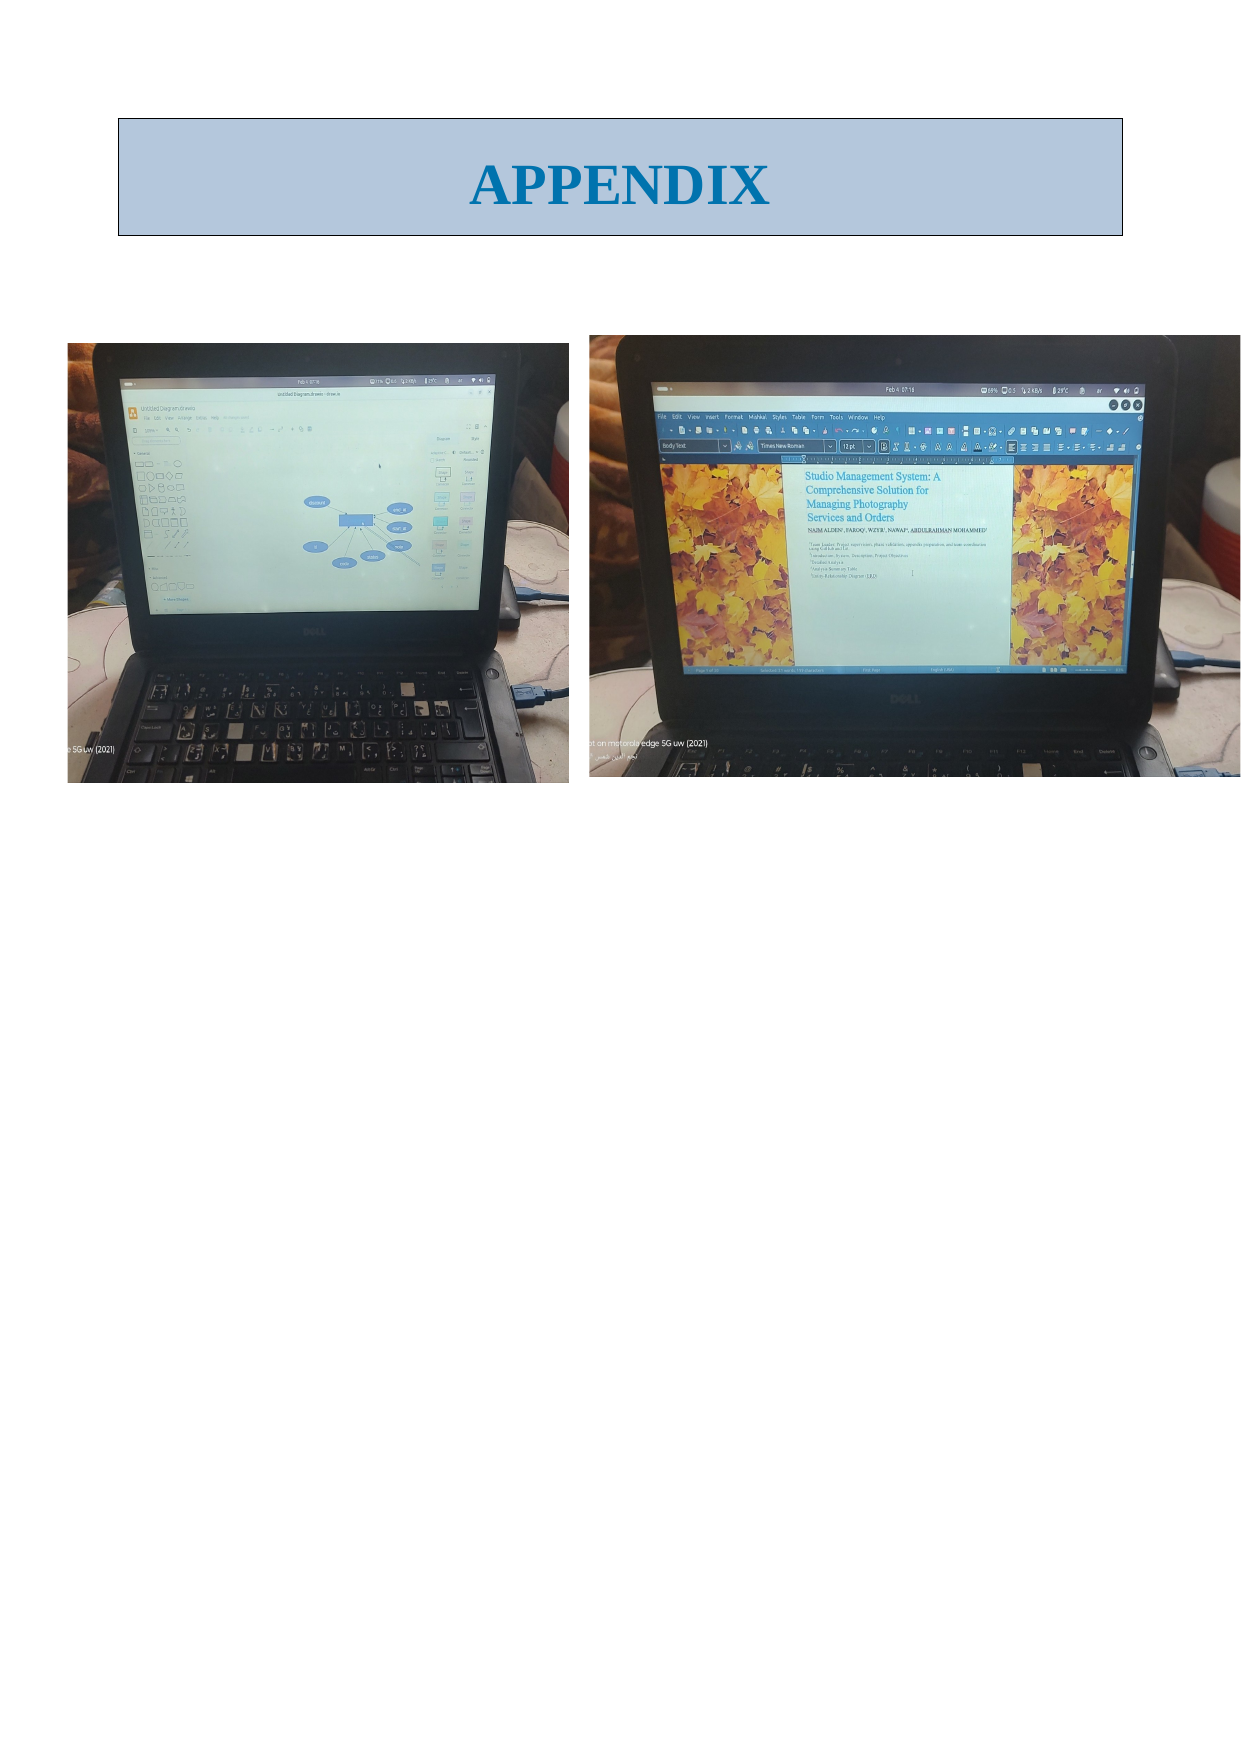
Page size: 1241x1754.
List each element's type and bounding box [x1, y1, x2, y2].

picture [67, 343, 403, 783]
picture [589, 335, 1025, 777]
